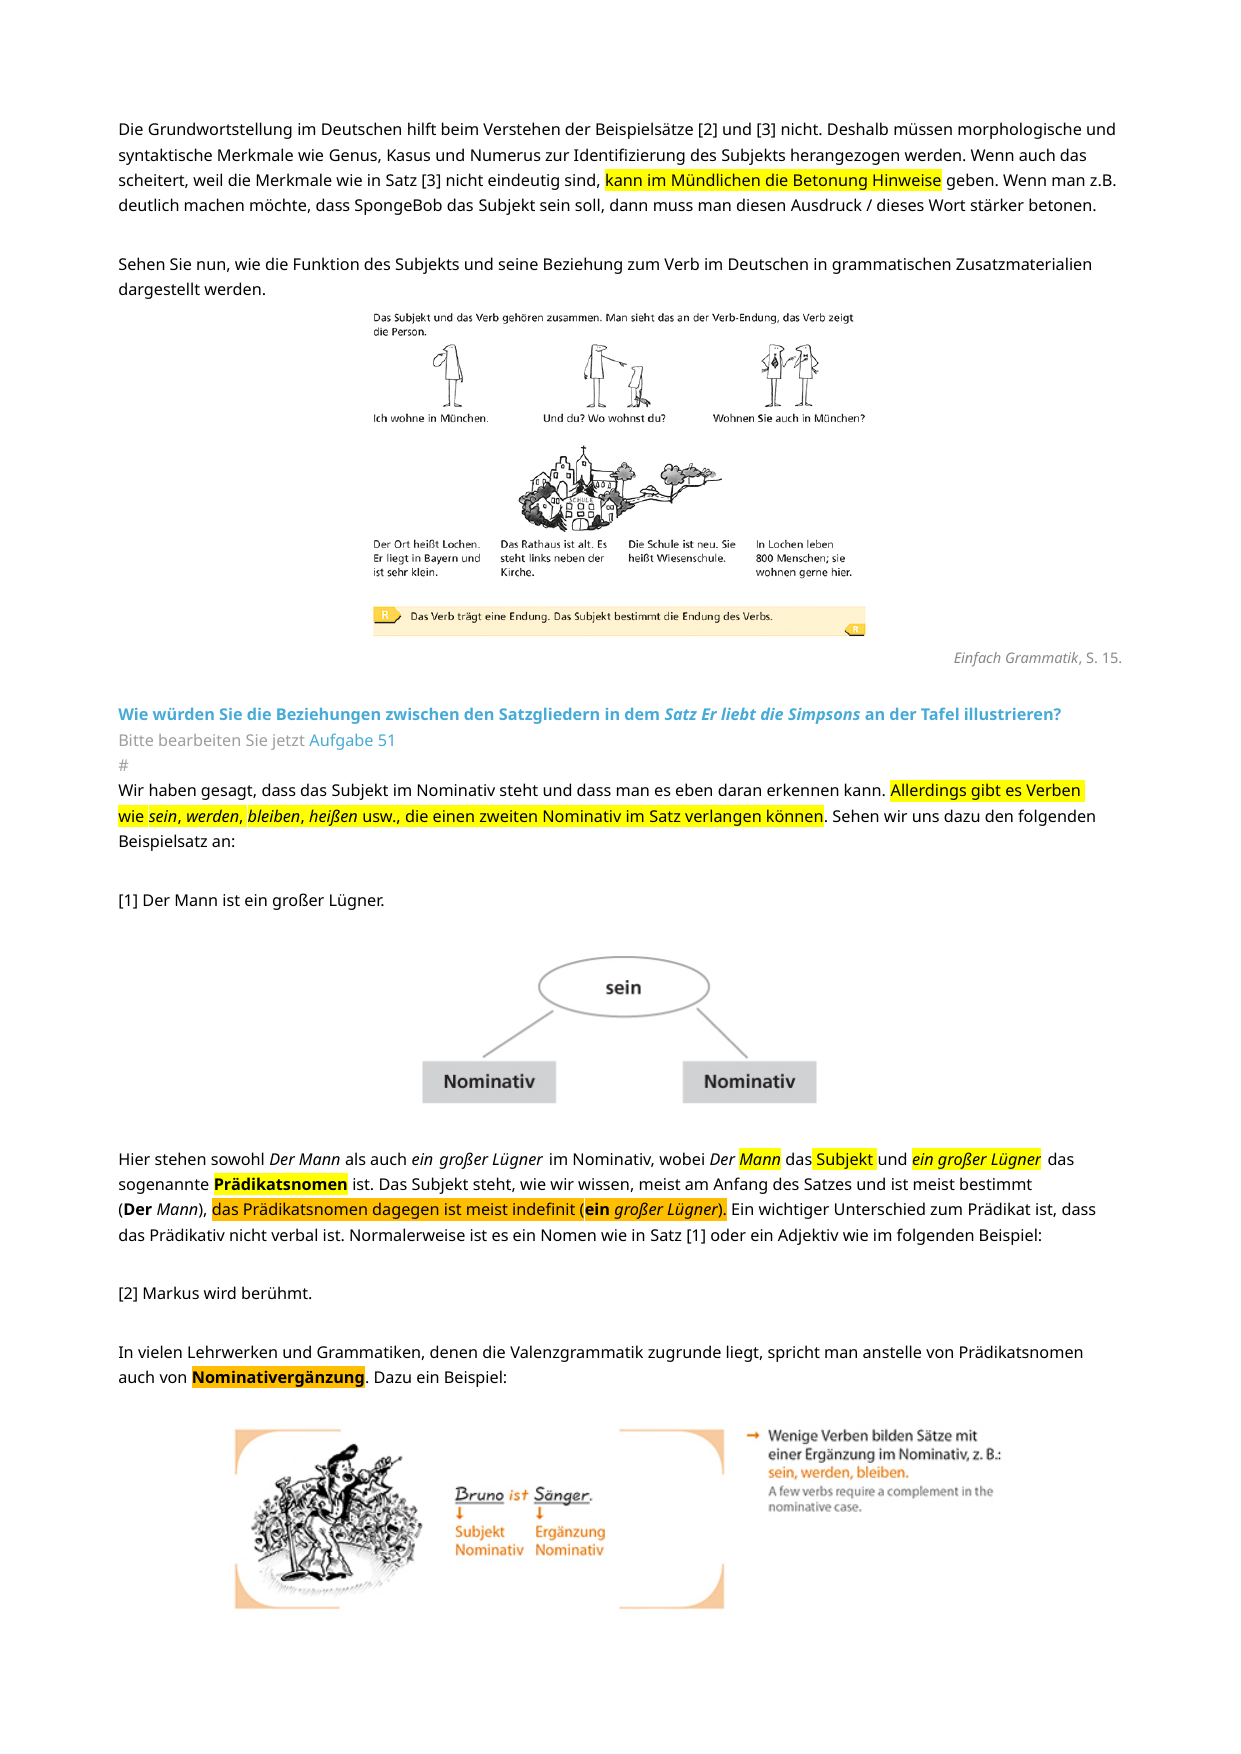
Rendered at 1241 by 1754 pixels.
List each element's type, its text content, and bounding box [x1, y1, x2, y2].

picture [366, 307, 875, 645]
text Wir haben gesagt, dass das Subjekt im Nominativ steht und dass man es eben daran erkennen kann. Allerdings gibt es Verben wie sein, werden, bleiben, heißen usw., die einen zweiten Nominativ im Satz verlangen können. Sehen wir uns dazu den folgenden Beispielsatz an: [118, 779, 1122, 852]
text [1] Der Mann ist ein großer Lügner. [118, 889, 1122, 911]
text Hier stehen sowohl Der Mann als auch ein großer Lügner im Nominativ, wobei Der Mann das Subjekt und ein großer Lügner das sogenannte Prädikatsnomen ist. Das Subjekt steht, wie wir wissen, meist am Anfang des Satzes und ist meist bestimmt (Der Mann), das Prädikatsnomen dagegen ist meist indefinit (ein großer Lügner). Ein wichtiger Unterschied zum Prädikat ist, dass das Prädikativ nicht verbal ist. Normalerweise ist es ein Nomen wie in Satz [1] oder ein Adjektiv wie im folgenden Beispiel: [118, 1147, 1122, 1246]
picture [411, 947, 830, 1111]
text [2] Markus wird berühmt. [118, 1282, 1122, 1304]
text Wie würden Sie die Beziehungen zwischen den Satzgliedern in dem Satz Er liebt die Simpsons an der Tafel illustrieren? [118, 703, 1122, 725]
text Einfach Grammatik, S. 15. [118, 304, 1122, 667]
text # [118, 754, 1122, 776]
picture [226, 1424, 1014, 1615]
text Die Grundwortstellung im Deutschen hilft beim Verstehen der Beispielsätze [2] und [3] nicht. Deshalb müssen morphologische und syntaktische Merkmale wie Genus, Kasus und Numerus zur Identifizierung des Subjekts herangezogen werden. Wenn auch das scheitert, weil die Merkmale wie in Satz [3] nicht eindeutig sind, kann im Mündlichen die Betonung Hinweise geben. Wenn man z.B. deutlich machen möchte, dass SpongeBob das Subjekt sein soll, dann muss man diesen Ausdruck / dieses Wort stärker betonen. [118, 118, 1122, 217]
text In vielen Lehrwerken und Grammatiken, denen die Valenzgrammatik zugrunde liegt, spricht man anstelle von Prädikatsnomen auch von Nominativergänzung. Dazu ein Beispiel: [118, 1341, 1122, 1388]
text Bitte bearbeiten Sie jetzt Aufgabe 51 [118, 729, 1122, 751]
text Sehen Sie nun, wie die Funktion des Subjekts und seine Beziehung zum Verb im Deutschen in grammatischen Zusatzmaterialien dargestellt werden. [118, 253, 1122, 300]
